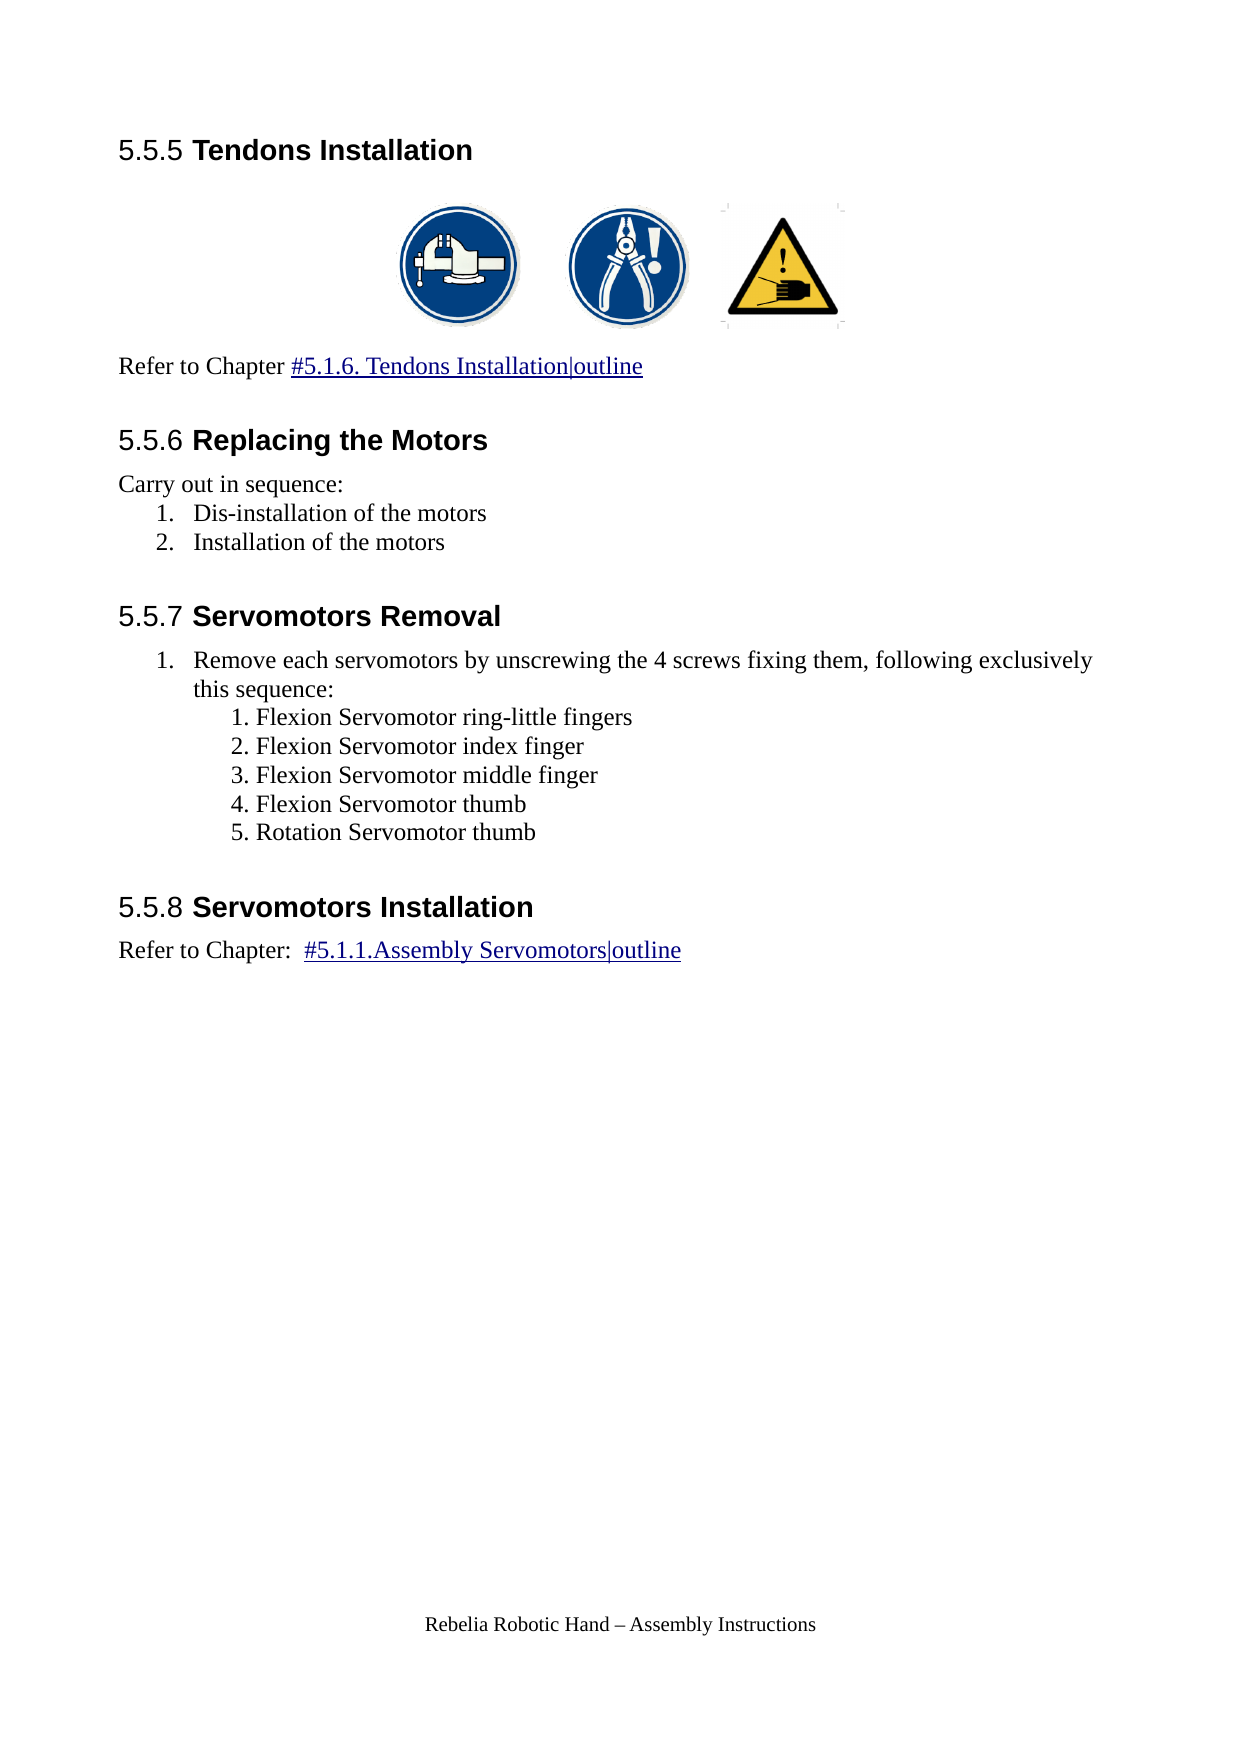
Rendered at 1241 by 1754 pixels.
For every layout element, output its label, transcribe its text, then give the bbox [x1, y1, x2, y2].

list Dis-installation of the motors [156, 498, 1123, 527]
subtitle Servomotors Installation [118, 889, 1123, 923]
text Refer to Chapter #5.1.6. Tendons Installation|outline [118, 351, 1123, 380]
picture [564, 204, 690, 329]
list 4. Flexion Servomotor thumb [193, 789, 1123, 817]
list 3. Flexion Servomotor middle finger [193, 760, 1123, 789]
list Carry out in sequence: [118, 469, 1123, 498]
picture [395, 202, 521, 327]
subtitle Replacing the Motors [118, 423, 1123, 457]
list 2. Flexion Servomotor index finger [193, 731, 1123, 760]
list 1. Flexion Servomotor ring-little fingers [193, 702, 1123, 731]
picture [720, 203, 845, 329]
list Installation of the motors [156, 527, 1123, 556]
subtitle Tendons Installation [118, 133, 1123, 166]
text Refer to Chapter: #5.1.1.Assembly Servomotors|outline [118, 936, 1123, 964]
subtitle Servomotors Removal [118, 599, 1123, 632]
list 5. Rotation Servomotor thumb [193, 817, 1123, 846]
list Remove each servomotors by unscrewing the 4 screws fixing them, following exclusively this sequence: [156, 645, 1123, 702]
